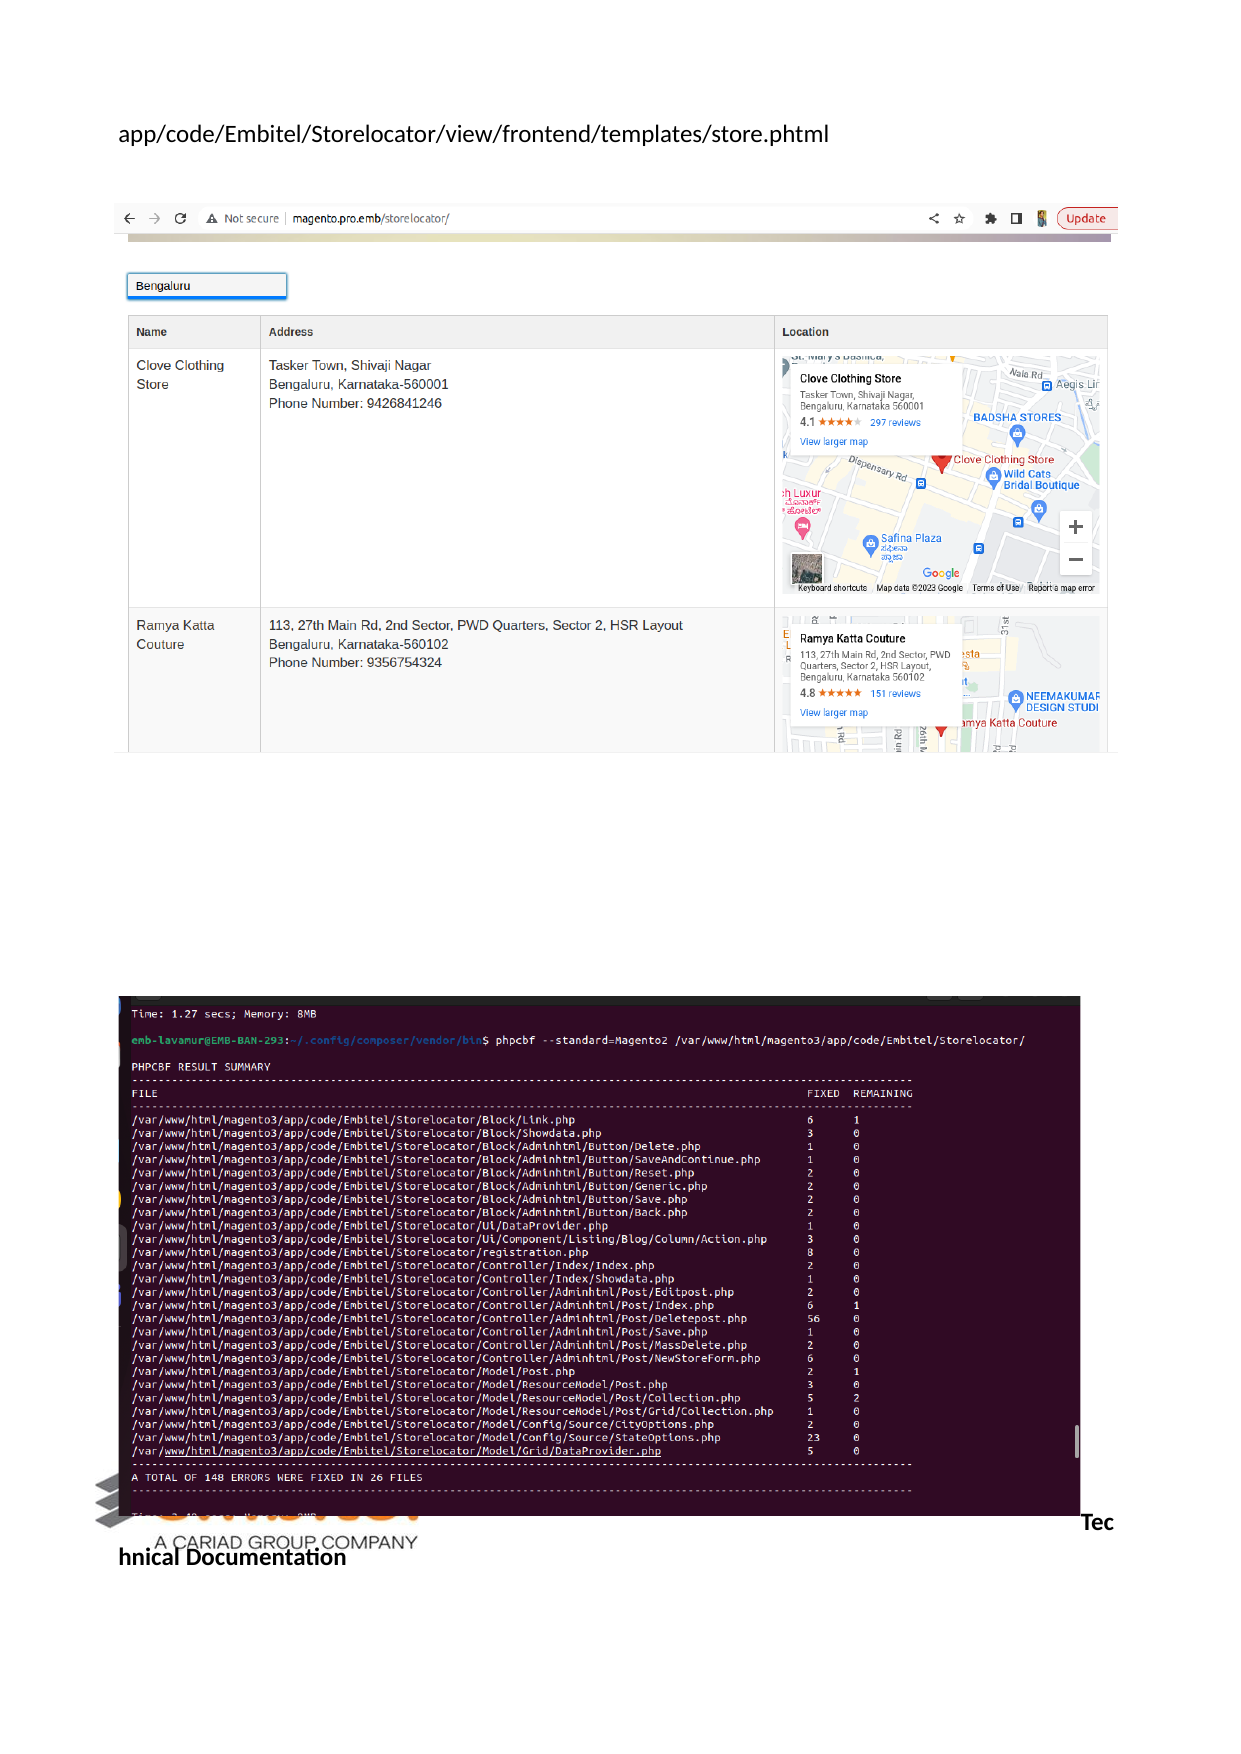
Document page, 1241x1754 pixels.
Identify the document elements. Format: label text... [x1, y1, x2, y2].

picture [95, 996, 1081, 1551]
text Technical Documentation [118, 1506, 1122, 1572]
text app/code/Embitel/Storelocator/view/frontend/templates/store.phtml [118, 118, 1122, 149]
picture [114, 203, 1118, 753]
